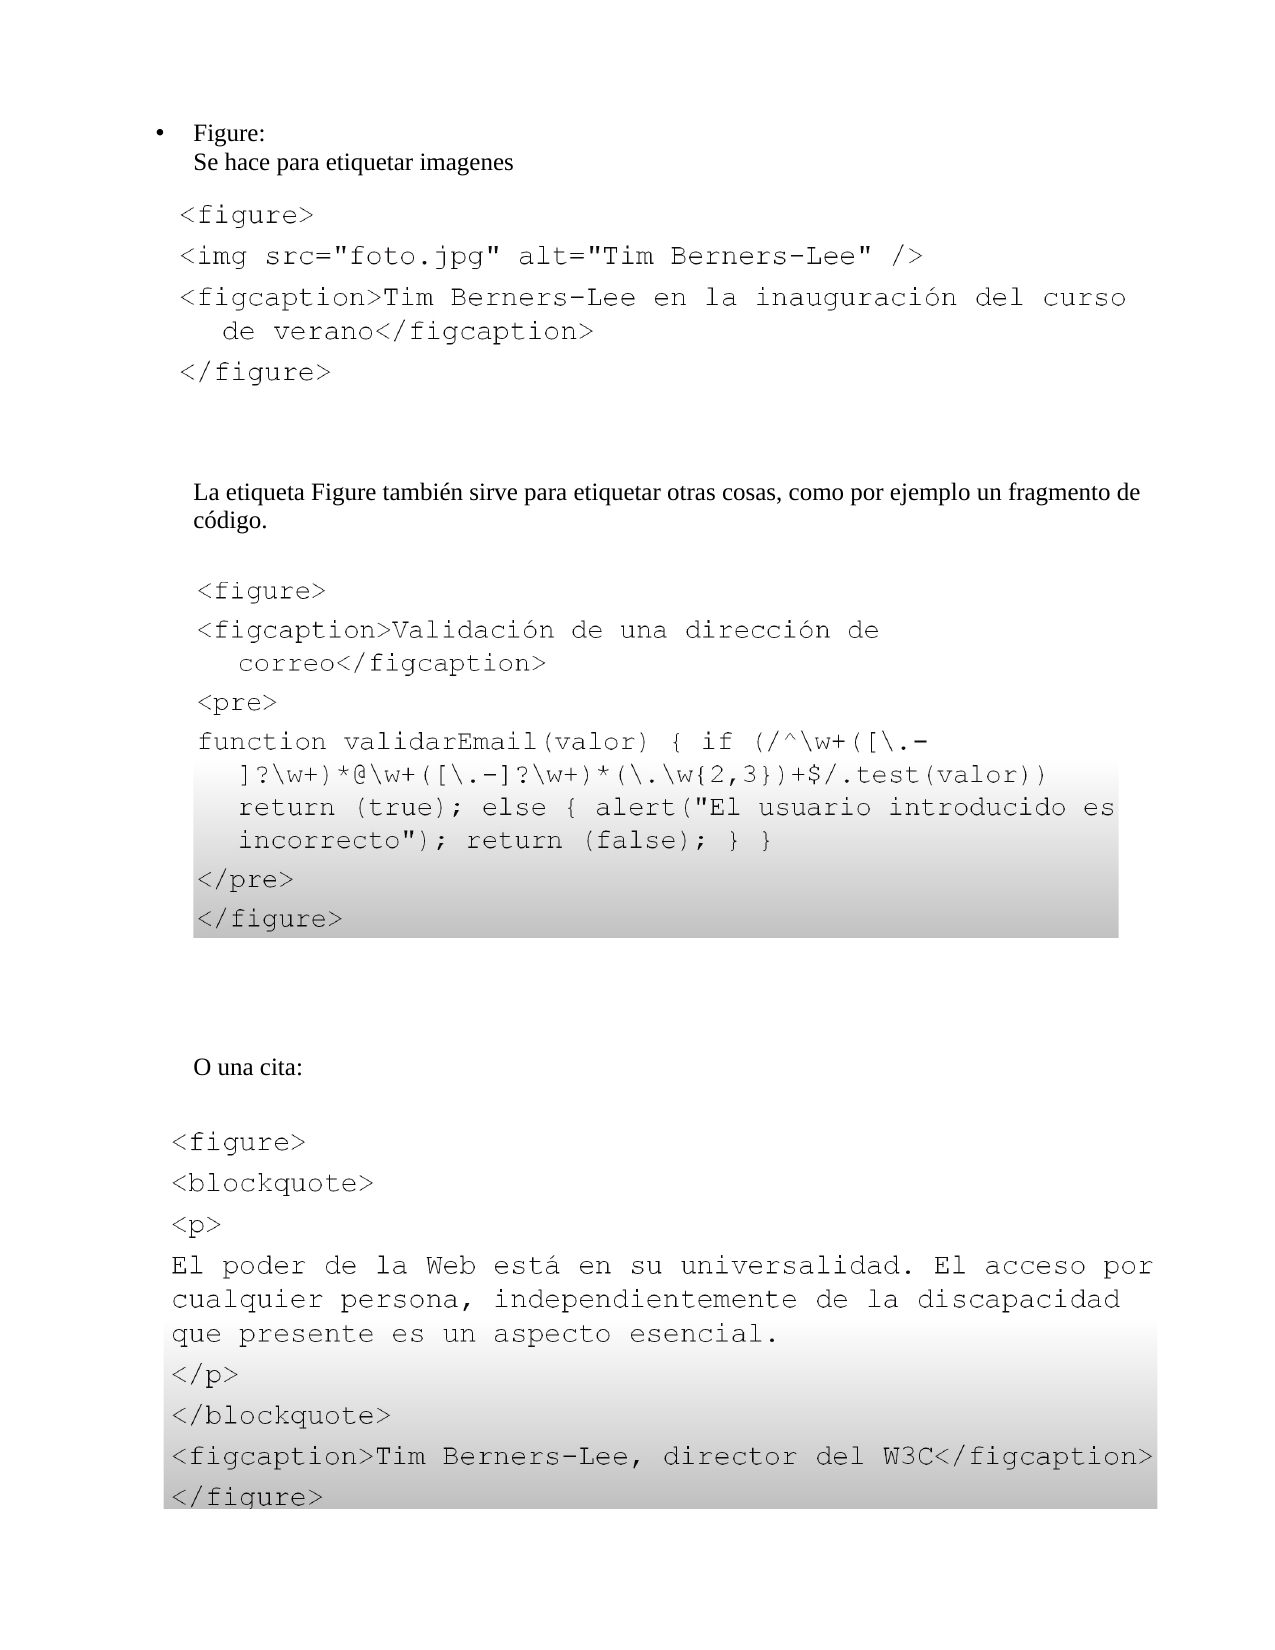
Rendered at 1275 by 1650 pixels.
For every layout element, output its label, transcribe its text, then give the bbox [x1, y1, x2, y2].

picture [163, 1129, 1158, 1509]
picture [167, 200, 1131, 391]
list Figure: [156, 118, 1157, 147]
list O una cita: [156, 1052, 1157, 1081]
list La etiqueta Figure también sirve para etiquetar otras cosas, como por ejemplo un fragmento de código. [156, 477, 1157, 534]
picture [193, 582, 1119, 938]
list Se hace para etiquetar imagenes [156, 147, 1157, 176]
